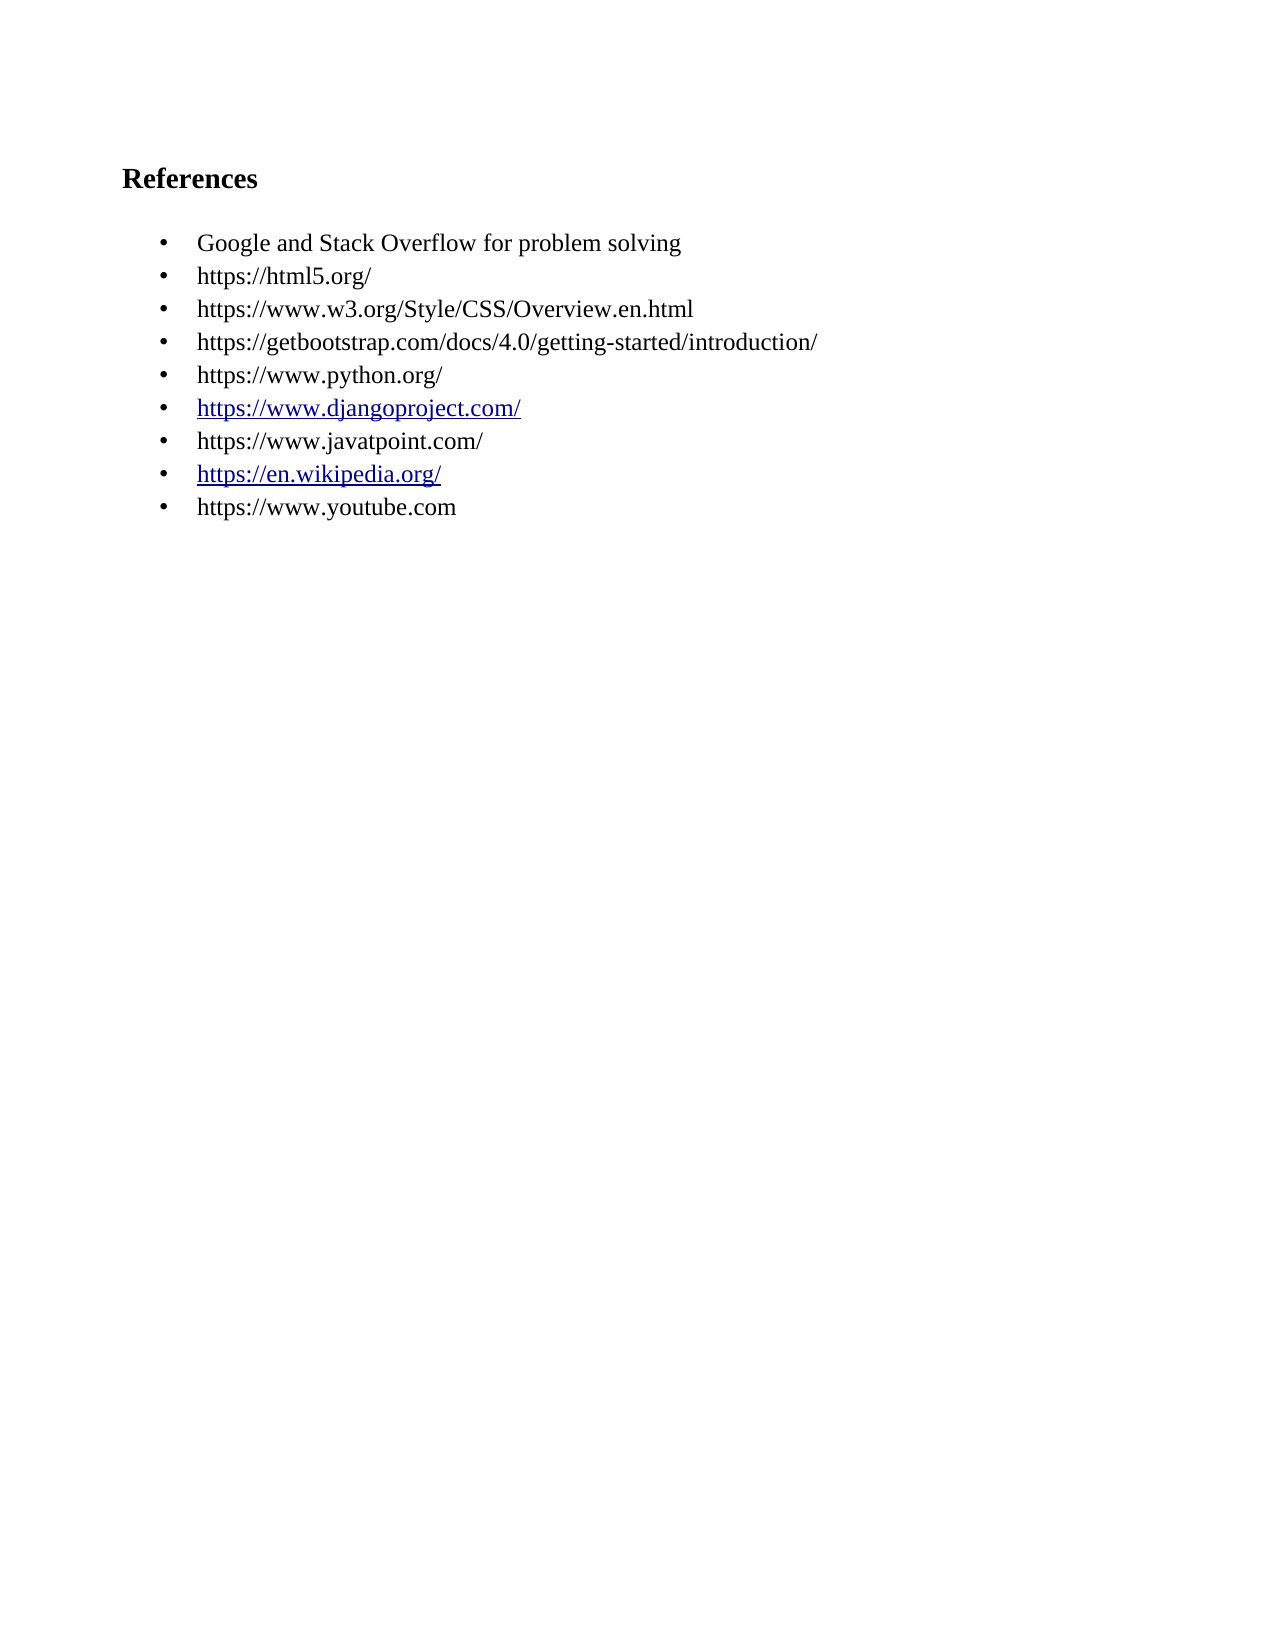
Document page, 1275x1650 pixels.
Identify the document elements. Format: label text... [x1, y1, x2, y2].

list https://www.w3.org/Style/CSS/Overview.en.html [159, 294, 1144, 323]
list https://www.python.org/ [159, 360, 1144, 389]
list https://getbootstrap.com/docs/4.0/getting-started/introduction/ [159, 327, 1144, 356]
list References [122, 161, 1219, 194]
list https://www.javatpoint.com/ [159, 426, 1144, 455]
list Google and Stack Overflow for problem solving [159, 228, 1144, 257]
list https://www.youtube.com [159, 492, 1144, 521]
list https://www.djangoproject.com/ [159, 393, 1144, 422]
list https://en.wikipedia.org/ [159, 459, 1144, 488]
list https://html5.org/ [159, 261, 1144, 290]
